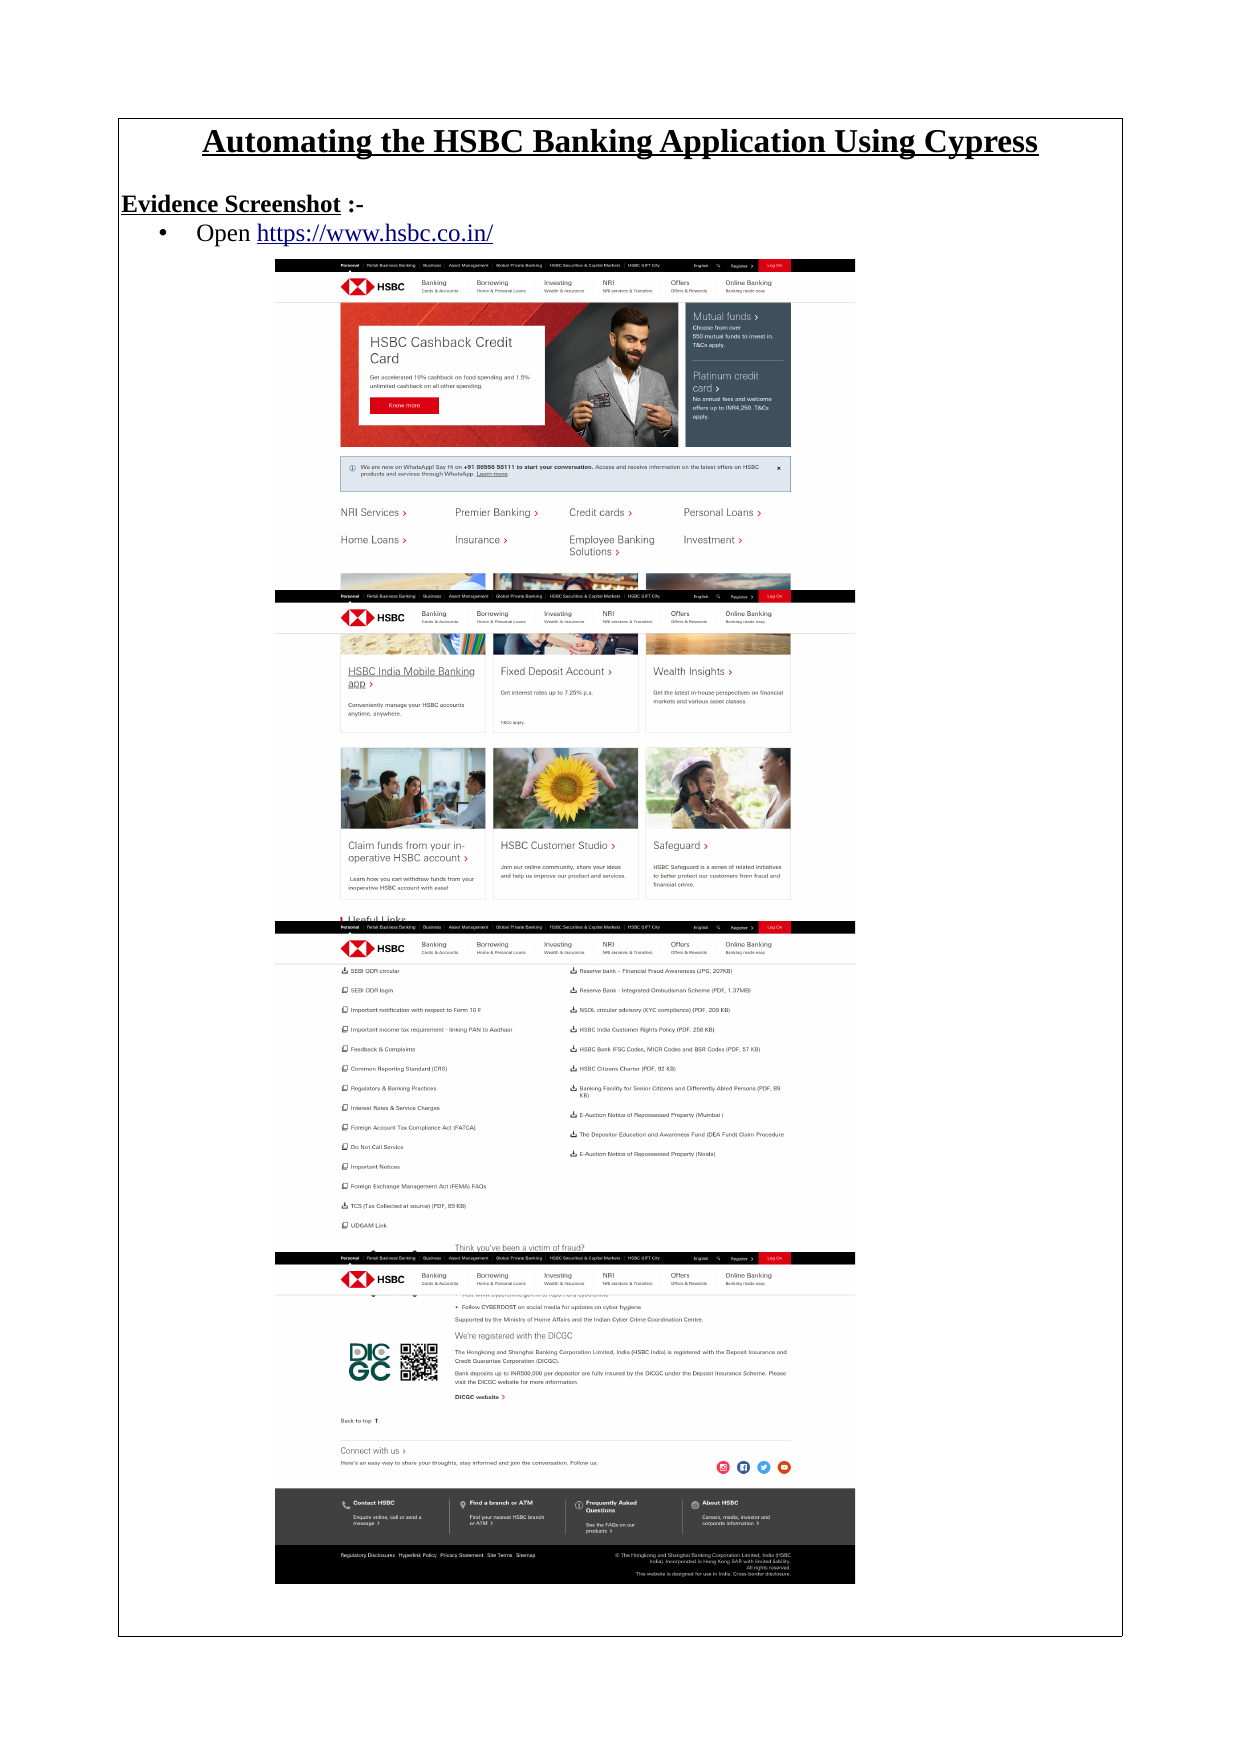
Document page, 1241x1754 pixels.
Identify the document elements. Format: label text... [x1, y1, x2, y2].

text Evidence Screenshot :- [121, 189, 1119, 218]
list Open https://www.hsbc.co.in/ [159, 218, 1119, 246]
picture [275, 259, 855, 1584]
